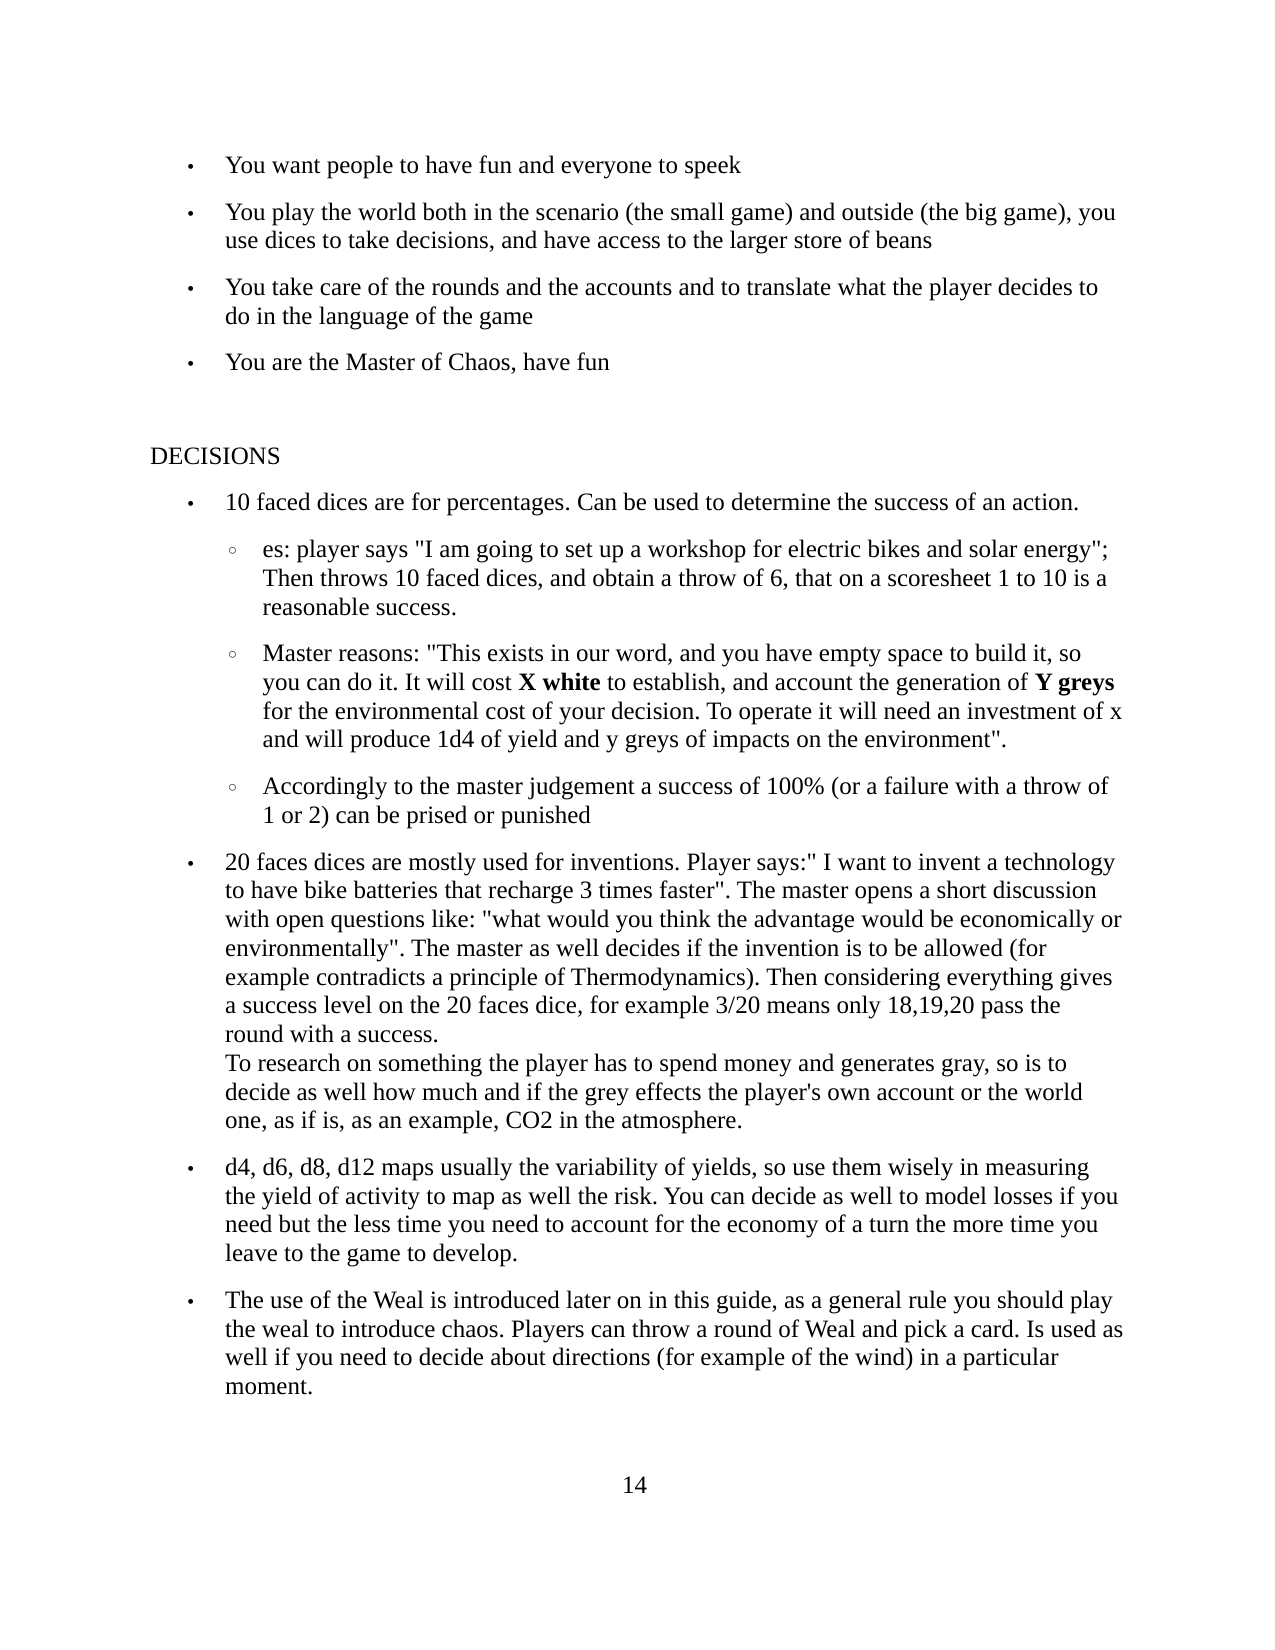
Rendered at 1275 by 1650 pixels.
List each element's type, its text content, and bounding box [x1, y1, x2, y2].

list 10 faced dices are for percentages. Can be used to determine the success of an action. [187, 487, 1125, 516]
list Accordingly to the master judgement a success of 100% (or a failure with a throw of 1 or 2) can be prised or punished [225, 771, 1125, 829]
list The use of the Weal is introduced later on in this guide, as a general rule you should play the weal to introduce chaos. Players can throw a round of Weal and pick a card. Is used as well if you need to decide about directions (for example of the wind) in a particular moment. [187, 1285, 1125, 1400]
list es: player says "I am going to set up a workshop for electric bikes and solar energy"; Then throws 10 faced dices, and obtain a throw of 6, that on a scoresheet 1 to 10 is a reasonable success. [225, 534, 1125, 620]
list You play the world both in the scenario (the small game) and outside (the big game), you use dices to take decisions, and have access to the larger store of beans [187, 197, 1125, 254]
list Master reasons: "This exists in our word, and you have empty space to build it, so you can do it. It will cost X white to establish, and account the generation of Y greys for the environmental cost of your decision. To operate it will need an investment of x and will produce 1d4 of yield and y greys of impacts on the environment". [225, 638, 1125, 753]
list d4, d6, d8, d12 maps usually the variability of yields, so use them wisely in measuring the yield of activity to map as well the risk. You can decide as well to model losses if you need but the less time you need to account for the economy of a turn the more time you leave to the game to develop. [187, 1152, 1125, 1267]
text DECISIONS [150, 441, 1125, 469]
list You take care of the rounds and the accounts and to translate what the player decides to do in the language of the game [187, 272, 1125, 329]
list You want people to have fun and everyone to speek [187, 150, 1125, 179]
list 20 faces dices are mostly used for inventions. Player says:" I want to invent a technology to have bike batteries that recharge 3 times faster". The master opens a short discussion with open questions like: "what would you think the advantage would be economically or environmentally". The master as well decides if the invention is to be allowed (for example contradicts a principle of Thermodynamics). Then considering everything gives a success level on the 20 faces dice, for example 3/20 means only 18,19,20 pass the round with a success. To research on something the player has to spend money and generates gray, so is to decide as well how much and if the grey effects the player's own account or the world one, as if is, as an example, CO2 in the atmosphere. [187, 847, 1125, 1134]
list You are the Master of Chaos, have fun [187, 347, 1125, 376]
